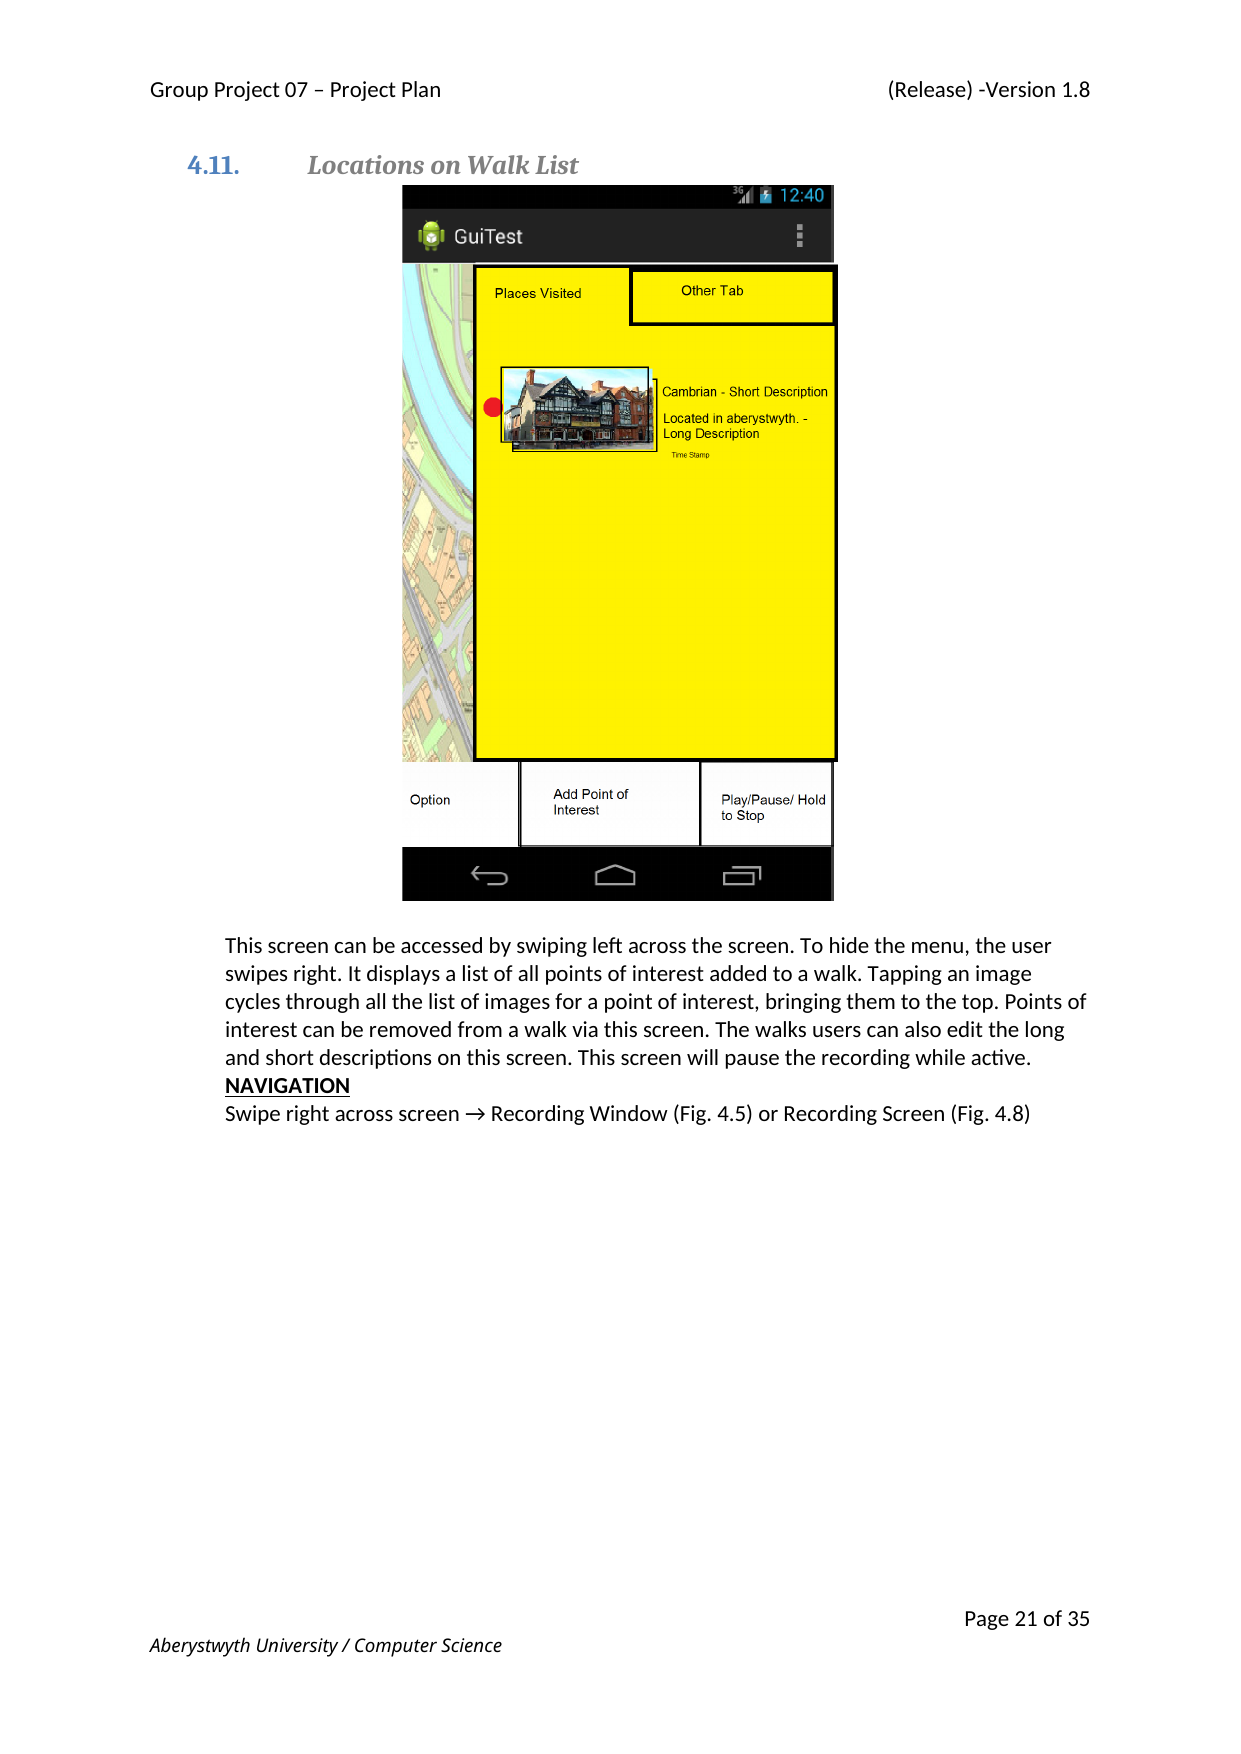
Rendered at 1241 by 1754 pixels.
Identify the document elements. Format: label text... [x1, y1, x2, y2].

text Swipe right across screen → Recording Window (Fig. 4.5) or Recording Screen (Fig. 4.8) [225, 1099, 1090, 1127]
text This screen can be accessed by swiping left across the screen. To hide the menu, the user swipes right. It displays a list of all points of interest added to a walk. Tapping an image cycles through all the list of images for a point of interest, bringing them to the top. Points of interest can be removed from a walk via this screen. The walks users can also edit the long and short descriptions on this screen. This screen will pause the recording while active. [225, 931, 1090, 1071]
subtitle Locations on Walk List [187, 150, 1090, 181]
text NAVIGATION [225, 1071, 1090, 1099]
